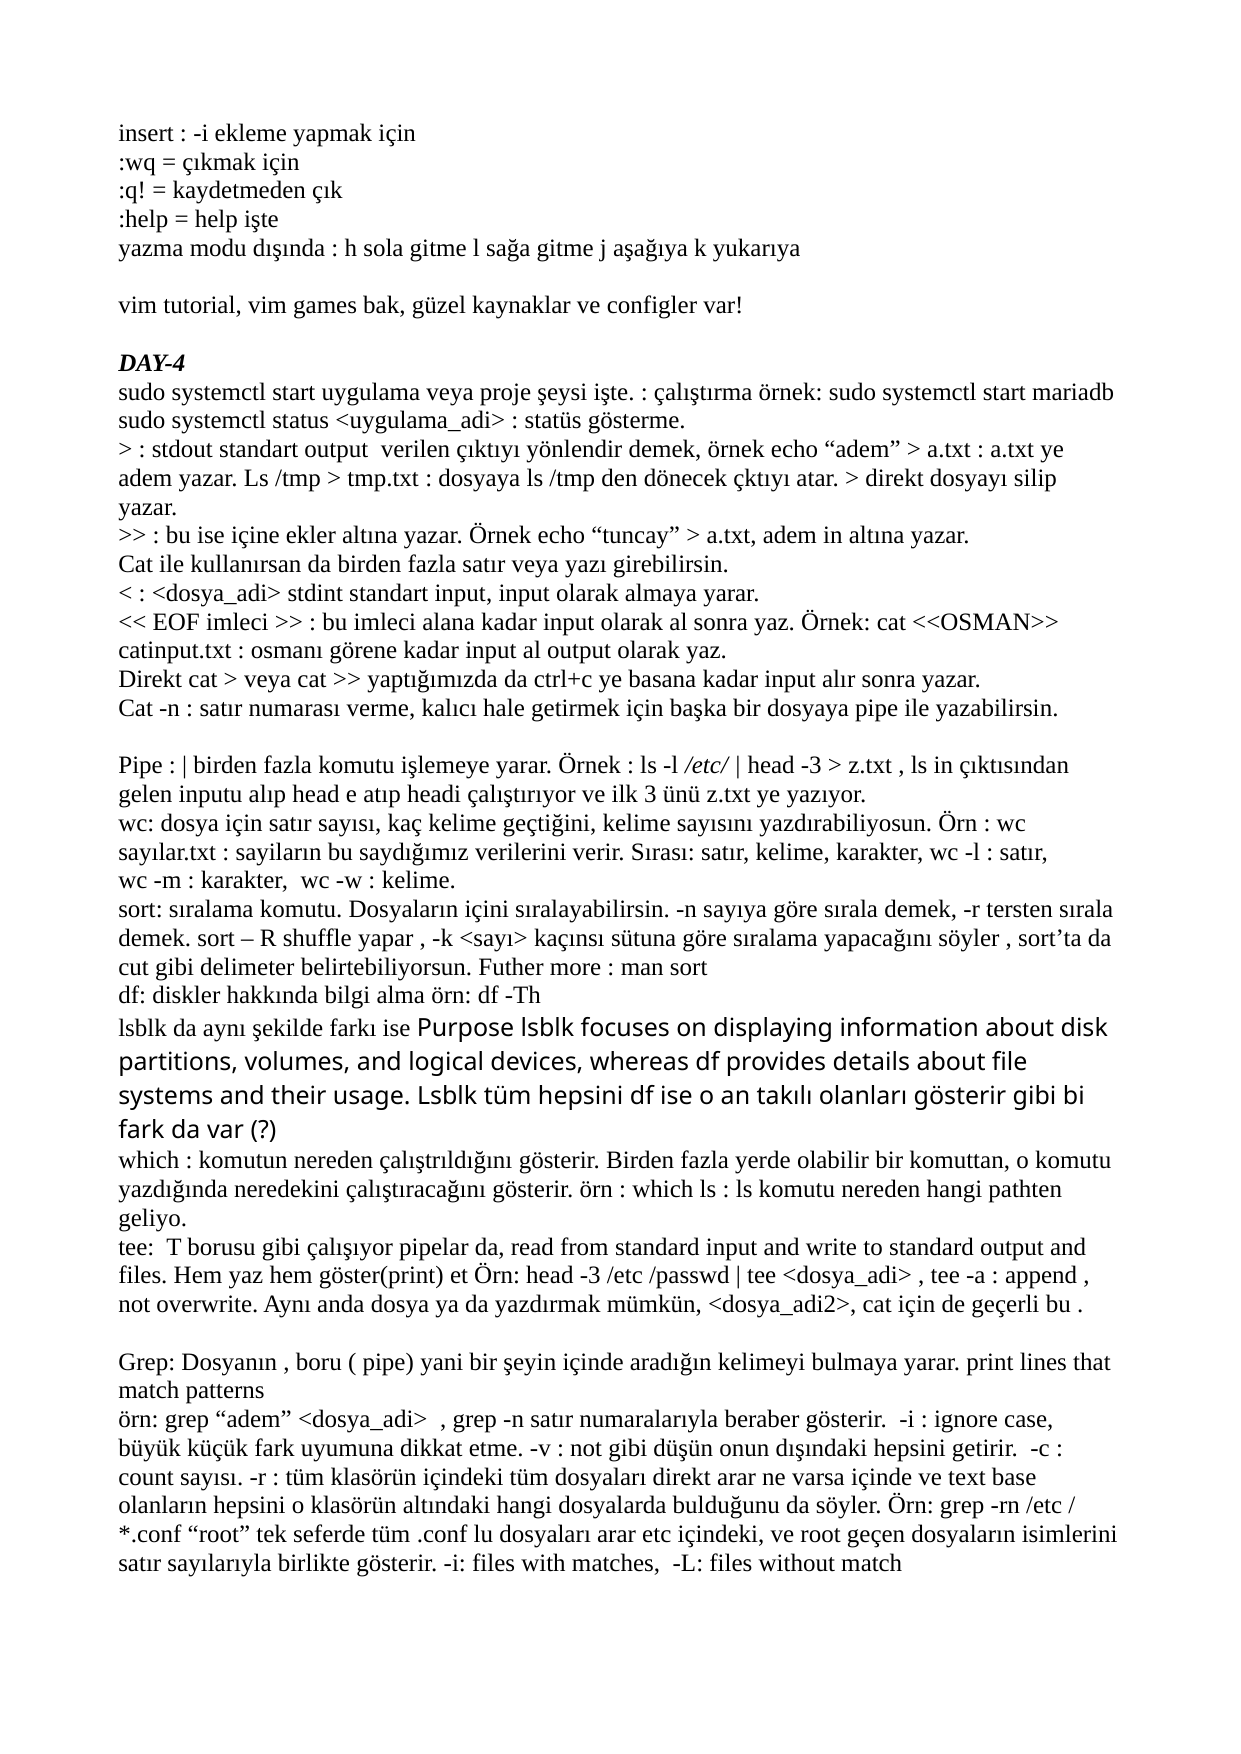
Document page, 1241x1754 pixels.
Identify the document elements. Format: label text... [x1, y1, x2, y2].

text << EOF imleci >> : bu imleci alana kadar input olarak al sonra yaz. Örnek: cat <<OSMAN>> catinput.txt : osmanı görene kadar input al output olarak yaz. [118, 607, 1122, 664]
text wc: dosya için satır sayısı, kaç kelime geçtiğini, kelime sayısını yazdırabiliyosun. Örn : wc sayılar.txt : sayiların bu saydığımız verilerini verir. Sırası: satır, kelime, karakter, wc -l : satır, [118, 808, 1122, 866]
text tee: T borusu gibi çalışıyor pipelar da, read from standard input and write to standard output and files. Hem yaz hem göster(print) et Örn: head -3 /etc /passwd | tee <dosya_adi> , tee -a : append , not overwrite. Aynı anda dosya ya da yazdırmak mümkün, <dosya_adi2>, cat için de geçerli bu . [118, 1232, 1122, 1318]
text df: diskler hakkında bilgi alma örn: df -Th [118, 981, 1122, 1009]
text < : <dosya_adi> stdint standart input, input olarak almaya yarar. [118, 578, 1122, 607]
text :help = help işte [118, 204, 1122, 233]
text DAY-4 [118, 348, 1122, 377]
text Cat -n : satır numarası verme, kalıcı hale getirmek için başka bir dosyaya pipe ile yazabilirsin. [118, 693, 1122, 722]
text sudo systemctl start uygulama veya proje şeysi işte. : çalıştırma örnek: sudo systemctl start mariadb [118, 377, 1122, 406]
text wc -m : karakter, wc -w : kelime. [118, 866, 1122, 894]
text sort: sıralama komutu. Dosyaların içini sıralayabilirsin. -n sayıya göre sırala demek, -r tersten sırala demek. sort – R shuffle yapar , -k <sayı> kaçınsı sütuna göre sıralama yapacağını söyler , sort’ta da cut gibi delimeter belirtebiliyorsun. Futher more : man sort [118, 894, 1122, 981]
text sudo systemctl status <uygulama_adi> : statüs gösterme. [118, 406, 1122, 434]
text :q! = kaydetmeden çık [118, 176, 1122, 204]
text yazma modu dışında : h sola gitme l sağa gitme j aşağıya k yukarıya [118, 233, 1122, 262]
text örn: grep “adem” <dosya_adi> , grep -n satır numaralarıyla beraber gösterir. -i : ignore case, büyük küçük fark uyumuna dikkat etme. -v : not gibi düşün onun dışındaki hepsini getirir. -c : count sayısı. -r : tüm klasörün içindeki tüm dosyaları direkt arar ne varsa içinde ve text base olanların hepsini o klasörün altındaki hangi dosyalarda bulduğunu da söyler. Örn: grep -rn /etc / *.conf “root” tek seferde tüm .conf lu dosyaları arar etc içindeki, ve root geçen dosyaların isimlerini satır sayılarıyla birlikte gösterir. -i: files with matches, -L: files without match [118, 1404, 1122, 1577]
text insert : -i ekleme yapmak için [118, 118, 1122, 147]
text > : stdout standart output verilen çıktıyı yönlendir demek, örnek echo “adem” > a.txt : a.txt ye adem yazar. Ls /tmp > tmp.txt : dosyaya ls /tmp den dönecek çktıyı atar. > direkt dosyayı silip yazar. >> : bu ise içine ekler altına yazar. Örnek echo “tuncay” > a.txt, adem in altına yazar. [118, 434, 1122, 549]
text Pipe : | birden fazla komutu işlemeye yarar. Örnek : ls -l /etc/ | head -3 > z.txt , ls in çıktısından gelen inputu alıp head e atıp headi çalıştırıyor ve ilk 3 ünü z.txt ye yazıyor. [118, 751, 1122, 808]
text Cat ile kullanırsan da birden fazla satır veya yazı girebilirsin. [118, 549, 1122, 578]
text lsblk da aynı şekilde farkı ise Purpose lsblk focuses on displaying information about disk partitions, volumes, and logical devices, whereas df provides details about file systems and their usage. Lsblk tüm hepsini df ise o an takılı olanları gösterir gibi bi fark da var (?) [118, 1009, 1122, 1146]
text vim tutorial, vim games bak, güzel kaynaklar ve configler var! [118, 291, 1122, 319]
text :wq = çıkmak için [118, 147, 1122, 176]
text which : komutun nereden çalıştrıldığını gösterir. Birden fazla yerde olabilir bir komuttan, o komutu yazdığında neredekini çalıştıracağını gösterir. örn : which ls : ls komutu nereden hangi pathten geliyo. [118, 1146, 1122, 1232]
text Grep: Dosyanın , boru ( pipe) yani bir şeyin içinde aradığın kelimeyi bulmaya yarar. print lines that match patterns [118, 1347, 1122, 1404]
text Direkt cat > veya cat >> yaptığımızda da ctrl+c ye basana kadar input alır sonra yazar. [118, 664, 1122, 693]
